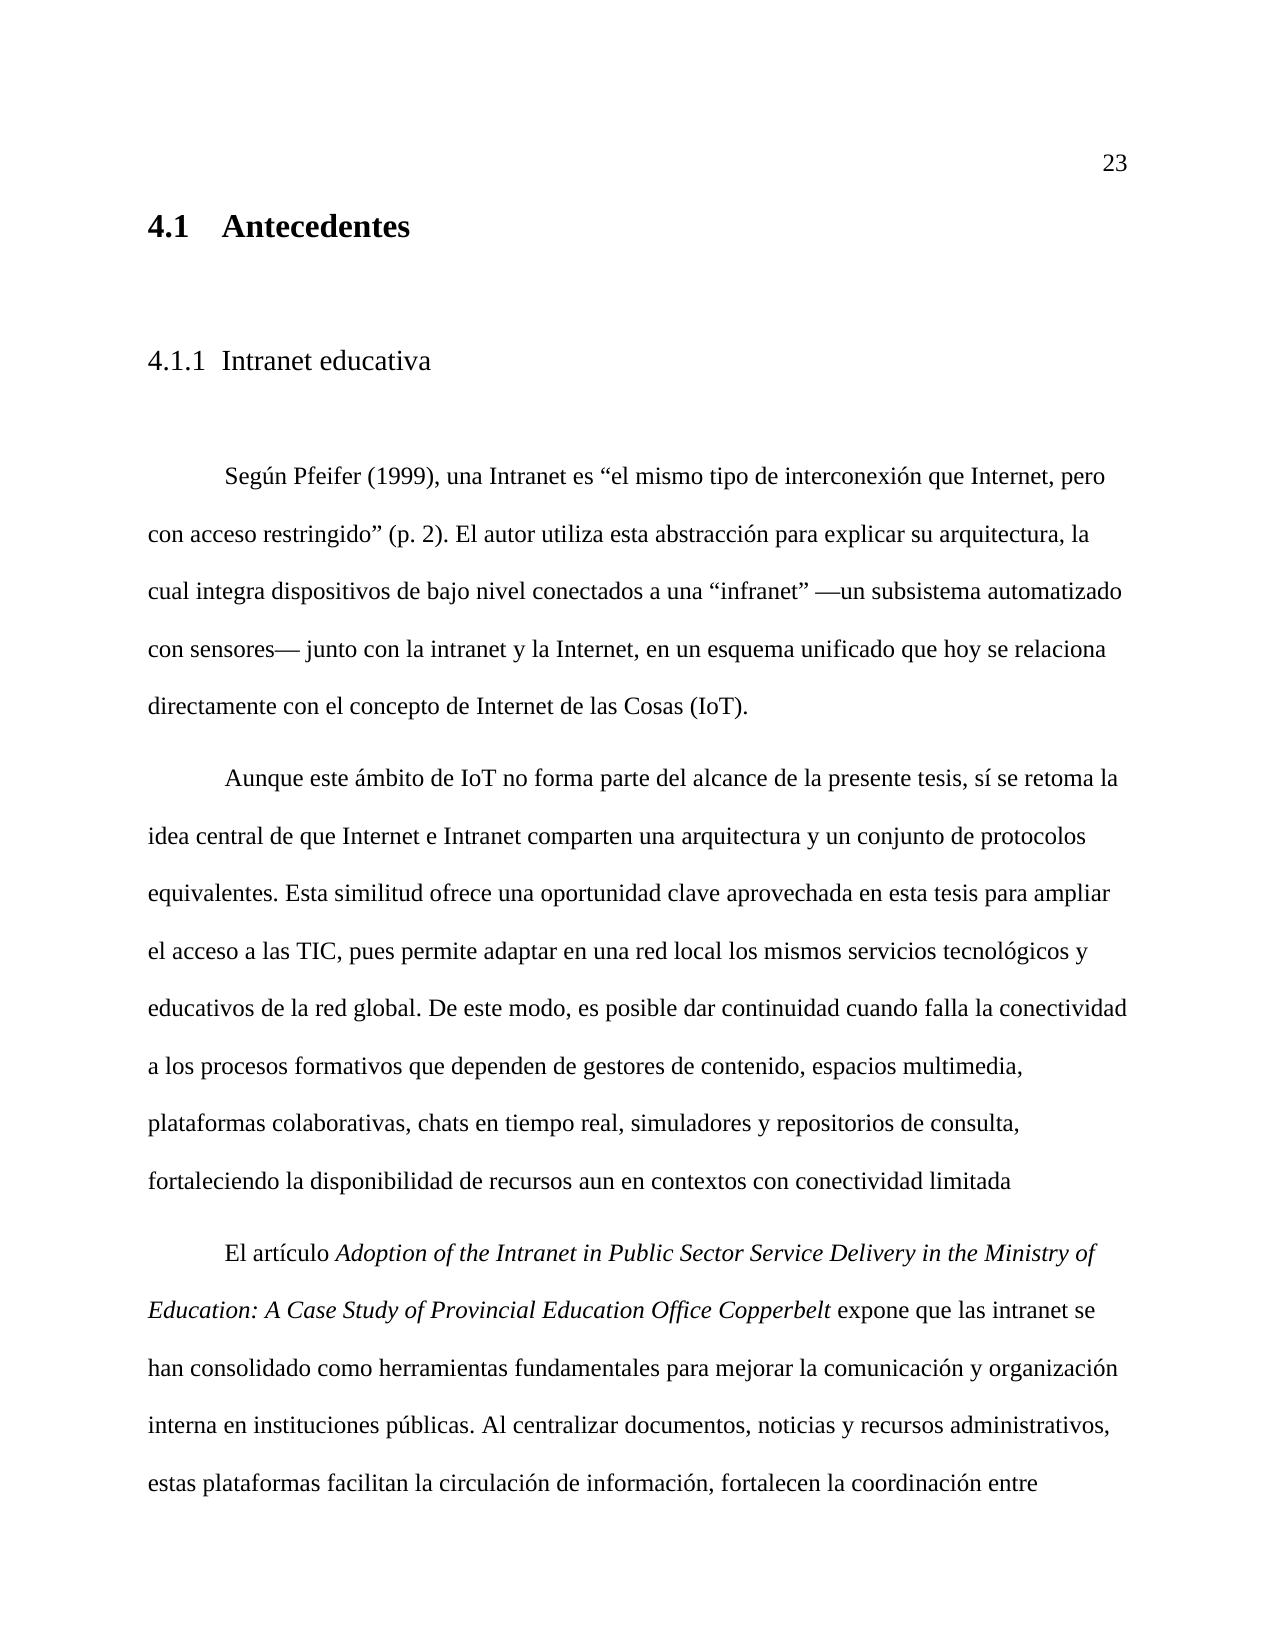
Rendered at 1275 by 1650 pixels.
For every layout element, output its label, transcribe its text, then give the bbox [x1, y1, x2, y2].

text Aunque este ámbito de IoT no forma parte del alcance de la presente tesis, sí se retoma la idea central de que Internet e Intranet comparten una arquitectura y un conjunto de protocolos equivalentes. Esta similitud ofrece una oportunidad clave aprovechada en esta tesis para ampliar el acceso a las TIC, pues permite adaptar en una red local los mismos servicios tecnológicos y educativos de la red global. De este modo, es posible dar continuidad cuando falla la conectividad a los procesos formativos que dependen de gestores de contenido, espacios multimedia, plataformas colaborativas, chats en tiempo real, simuladores y repositorios de consulta, fortaleciendo la disponibilidad de recursos aun en contextos con conectividad limitada [148, 763, 1127, 1195]
text El artículo Adoption of the Intranet in Public Sector Service Delivery in the Ministry of Education: A Case Study of Provincial Education Office Copperbelt expone que las intranet se han consolidado como herramientas fundamentales para mejorar la comunicación y organización interna en instituciones públicas. Al centralizar documentos, noticias y recursos administrativos, estas plataformas facilitan la circulación de información, fortalecen la coordinación entre [148, 1238, 1127, 1497]
text Según Pfeifer (1999), una Intranet es “el mismo tipo de interconexión que Internet, pero con acceso restringido” (p. 2). El autor utiliza esta abstracción para explicar su arquitectura, la cual integra dispositivos de bajo nivel conectados a una “infranet” —un subsistema automatizado con sensores— junto con la intranet y la Internet, en un esquema unificado que hoy se relaciona directamente con el concepto de Internet de las Cosas (IoT). [148, 461, 1127, 720]
subtitle Antecedentes [148, 206, 1127, 244]
subtitle Intranet educativa [148, 343, 1127, 377]
